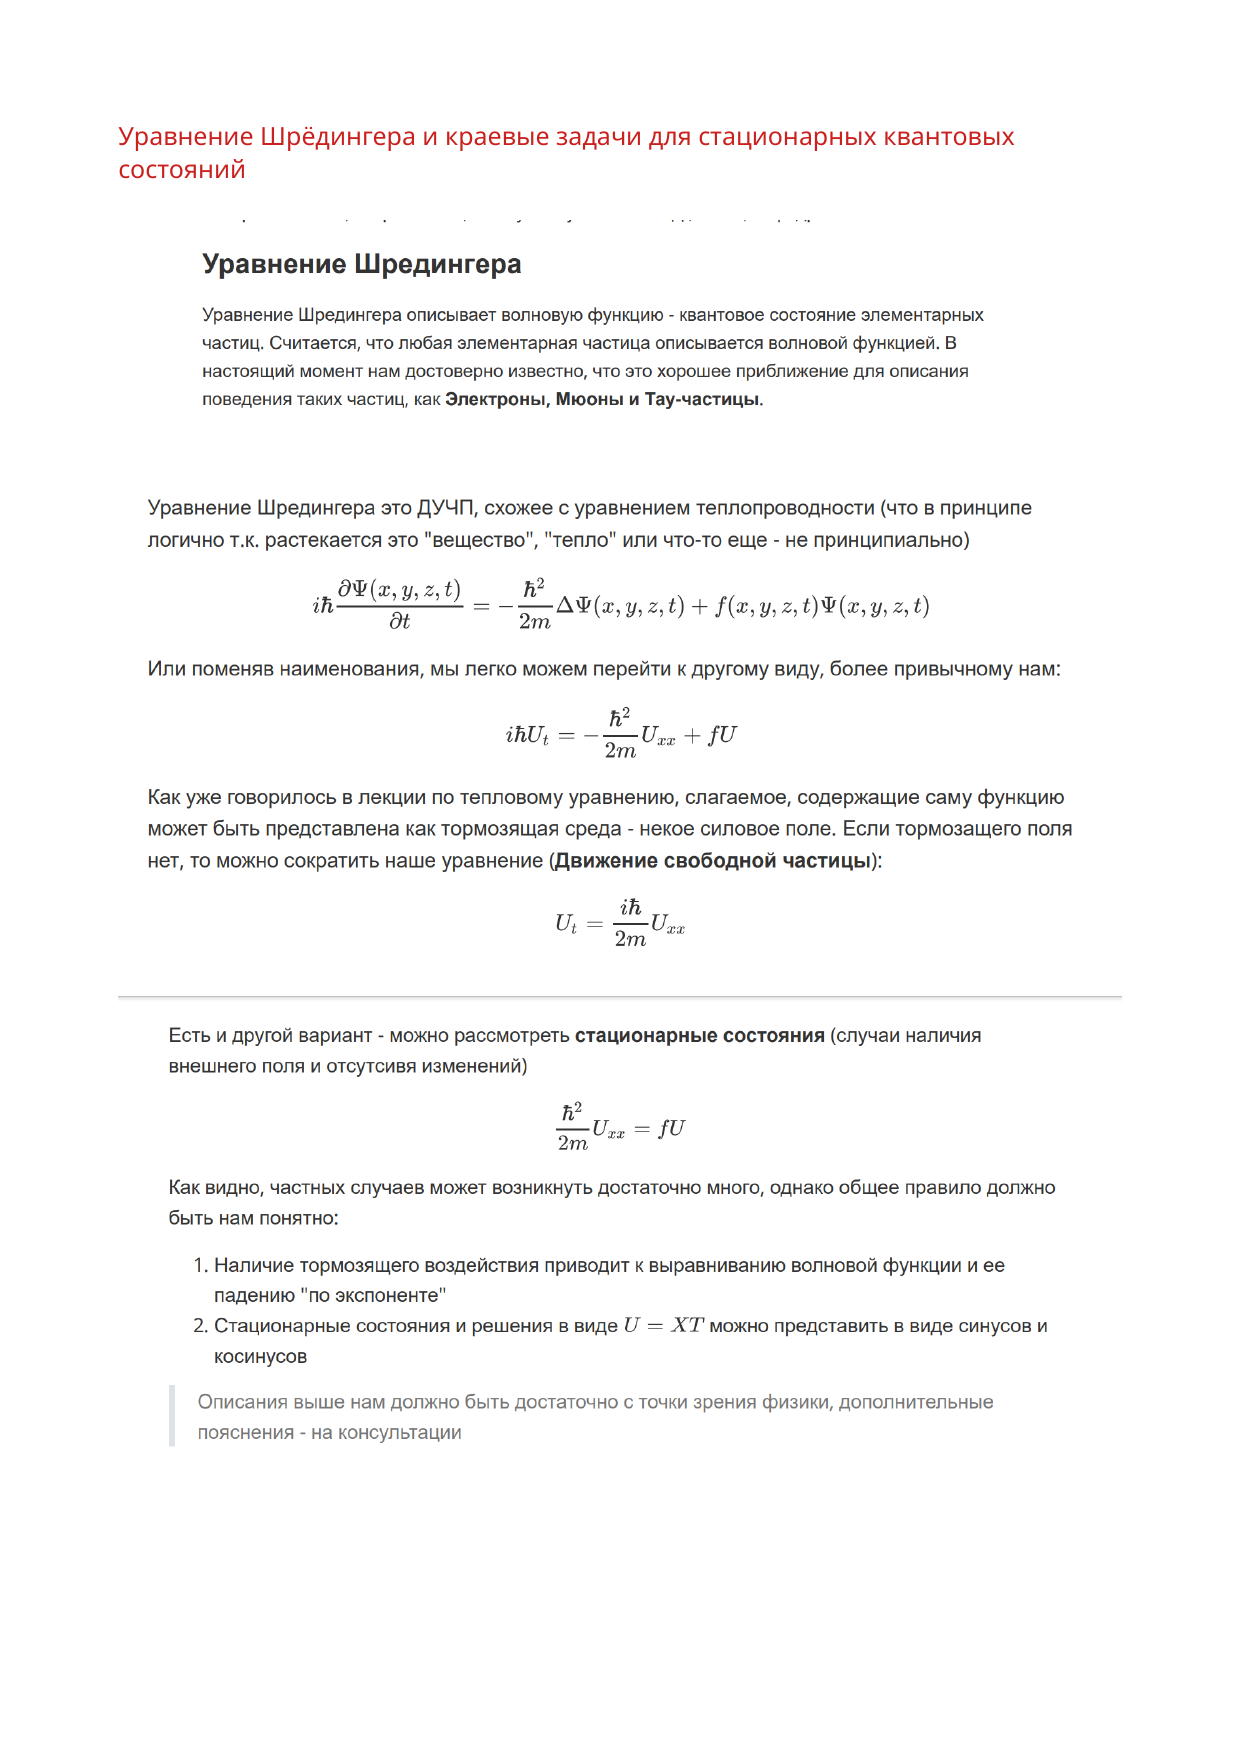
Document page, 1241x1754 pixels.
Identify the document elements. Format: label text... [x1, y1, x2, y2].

picture [118, 220, 1123, 444]
picture [118, 477, 1123, 962]
text Уравнение Шрёдингера и краевые задачи для стационарных квантовых состояний [118, 118, 1122, 186]
picture [118, 996, 1123, 1471]
